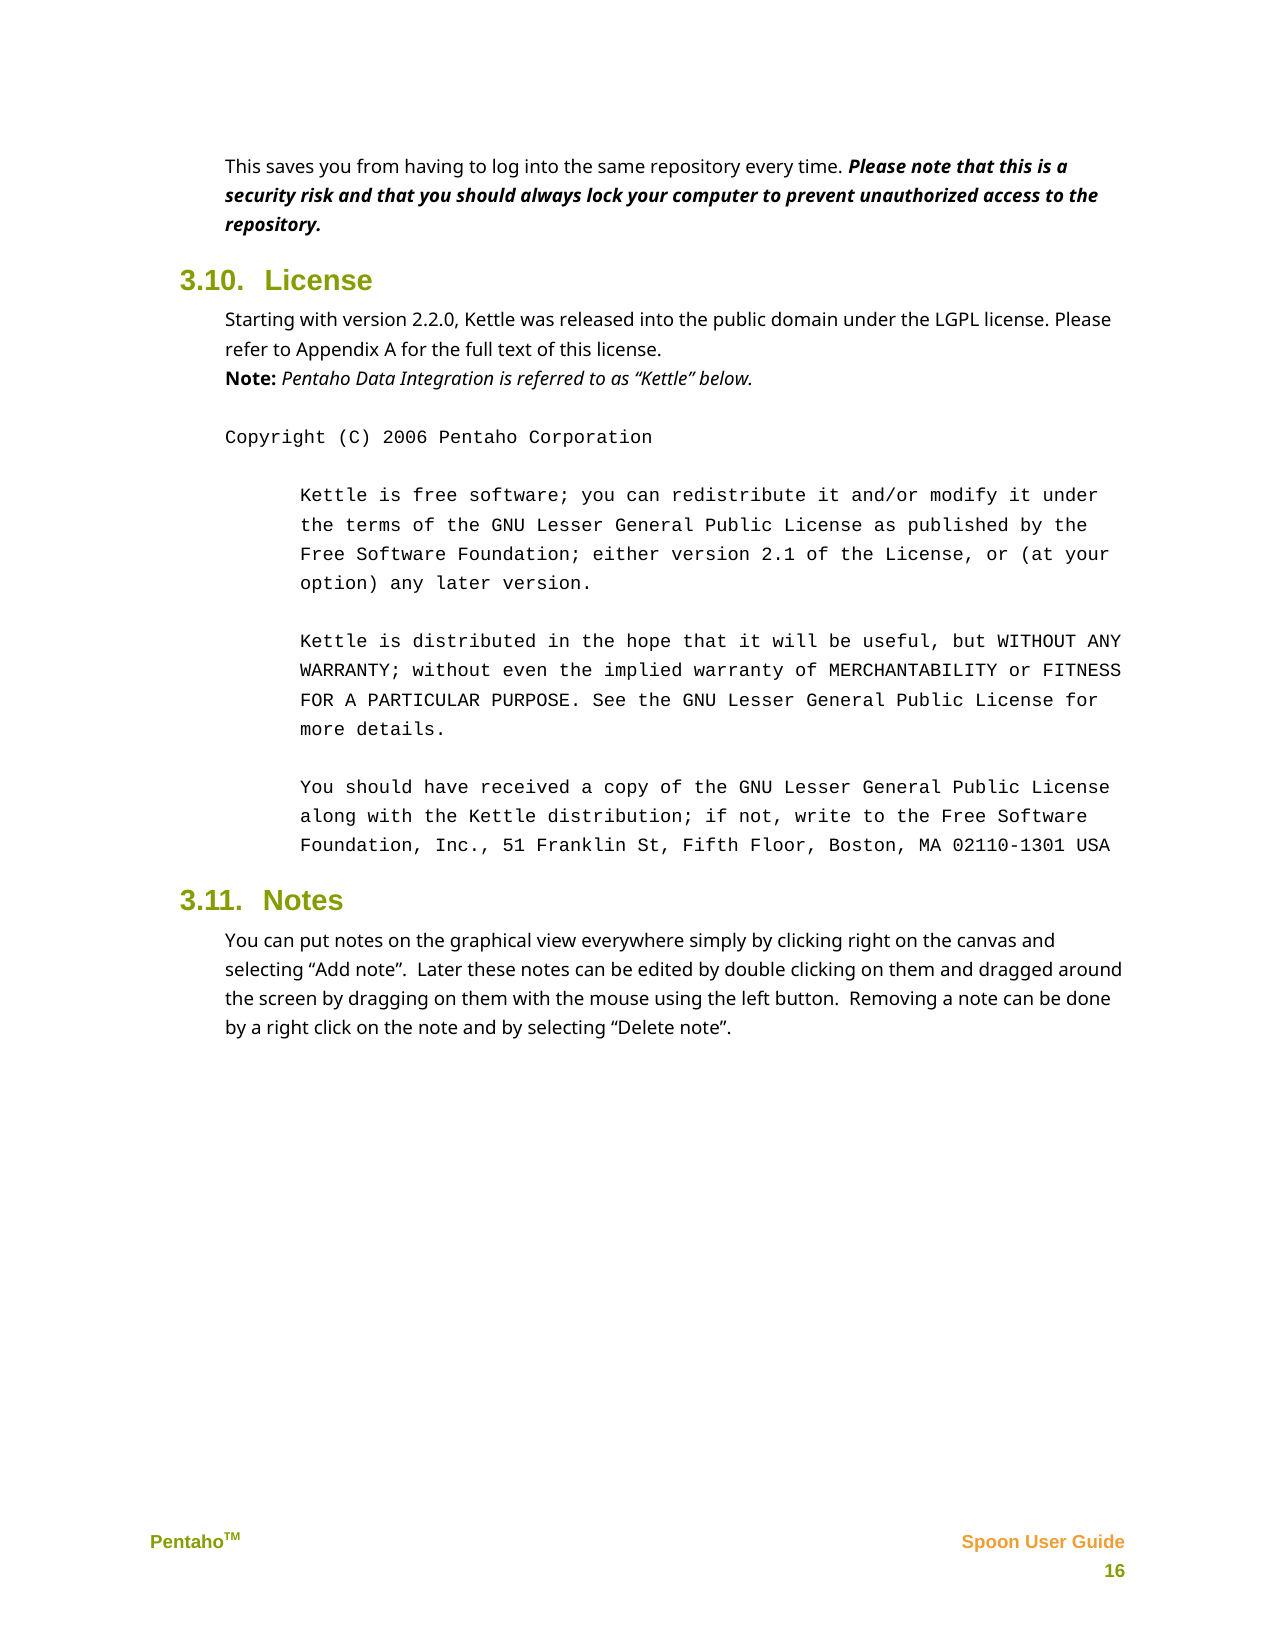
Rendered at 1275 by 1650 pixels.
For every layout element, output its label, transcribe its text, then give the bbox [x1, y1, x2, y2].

text Kettle is distributed in the hope that it will be useful, but WITHOUT ANY WARRANTY; without even the implied warranty of MERCHANTABILITY or FITNESS FOR A PARTICULAR PURPOSE. See the GNU Lesser General Public License for more details. [300, 624, 1125, 741]
subtitle Notes [179, 883, 1125, 917]
text You should have received a copy of the GNU Lesser General Public License along with the Kettle distribution; if not, write to the Free Software Foundation, Inc., 51 Franklin St, Fifth Floor, Boston, MA 02110-1301 USA [300, 770, 1125, 858]
text Starting with version 2.2.0, Kettle was released into the public domain under the LGPL license. Please refer to Appendix A for the full text of this license. [225, 303, 1125, 362]
text This saves you from having to log into the same repository every time. Please note that this is a security risk and that you should always lock your computer to prevent unauthorized access to the repository. [225, 150, 1125, 237]
text Note: Pentaho Data Integration is referred to as “Kettle” below. [225, 362, 1125, 391]
subtitle License [179, 262, 1125, 297]
text You can put notes on the graphical view everywhere simply by clicking right on the canvas and selecting “Add note”. Later these notes can be edited by double clicking on them and dragged around the screen by dragging on them with the mouse using the left button. Removing a note can be done by a right click on the note and by selecting “Delete note”. [225, 924, 1125, 1040]
text Kettle is free software; you can redistribute it and/or modify it under the terms of the GNU Lesser General Public License as published by the Free Software Foundation; either version 2.1 of the License, or (at your option) any later version. [300, 478, 1125, 595]
text Copyright (C) 2006 Pentaho Corporation [225, 420, 1125, 449]
